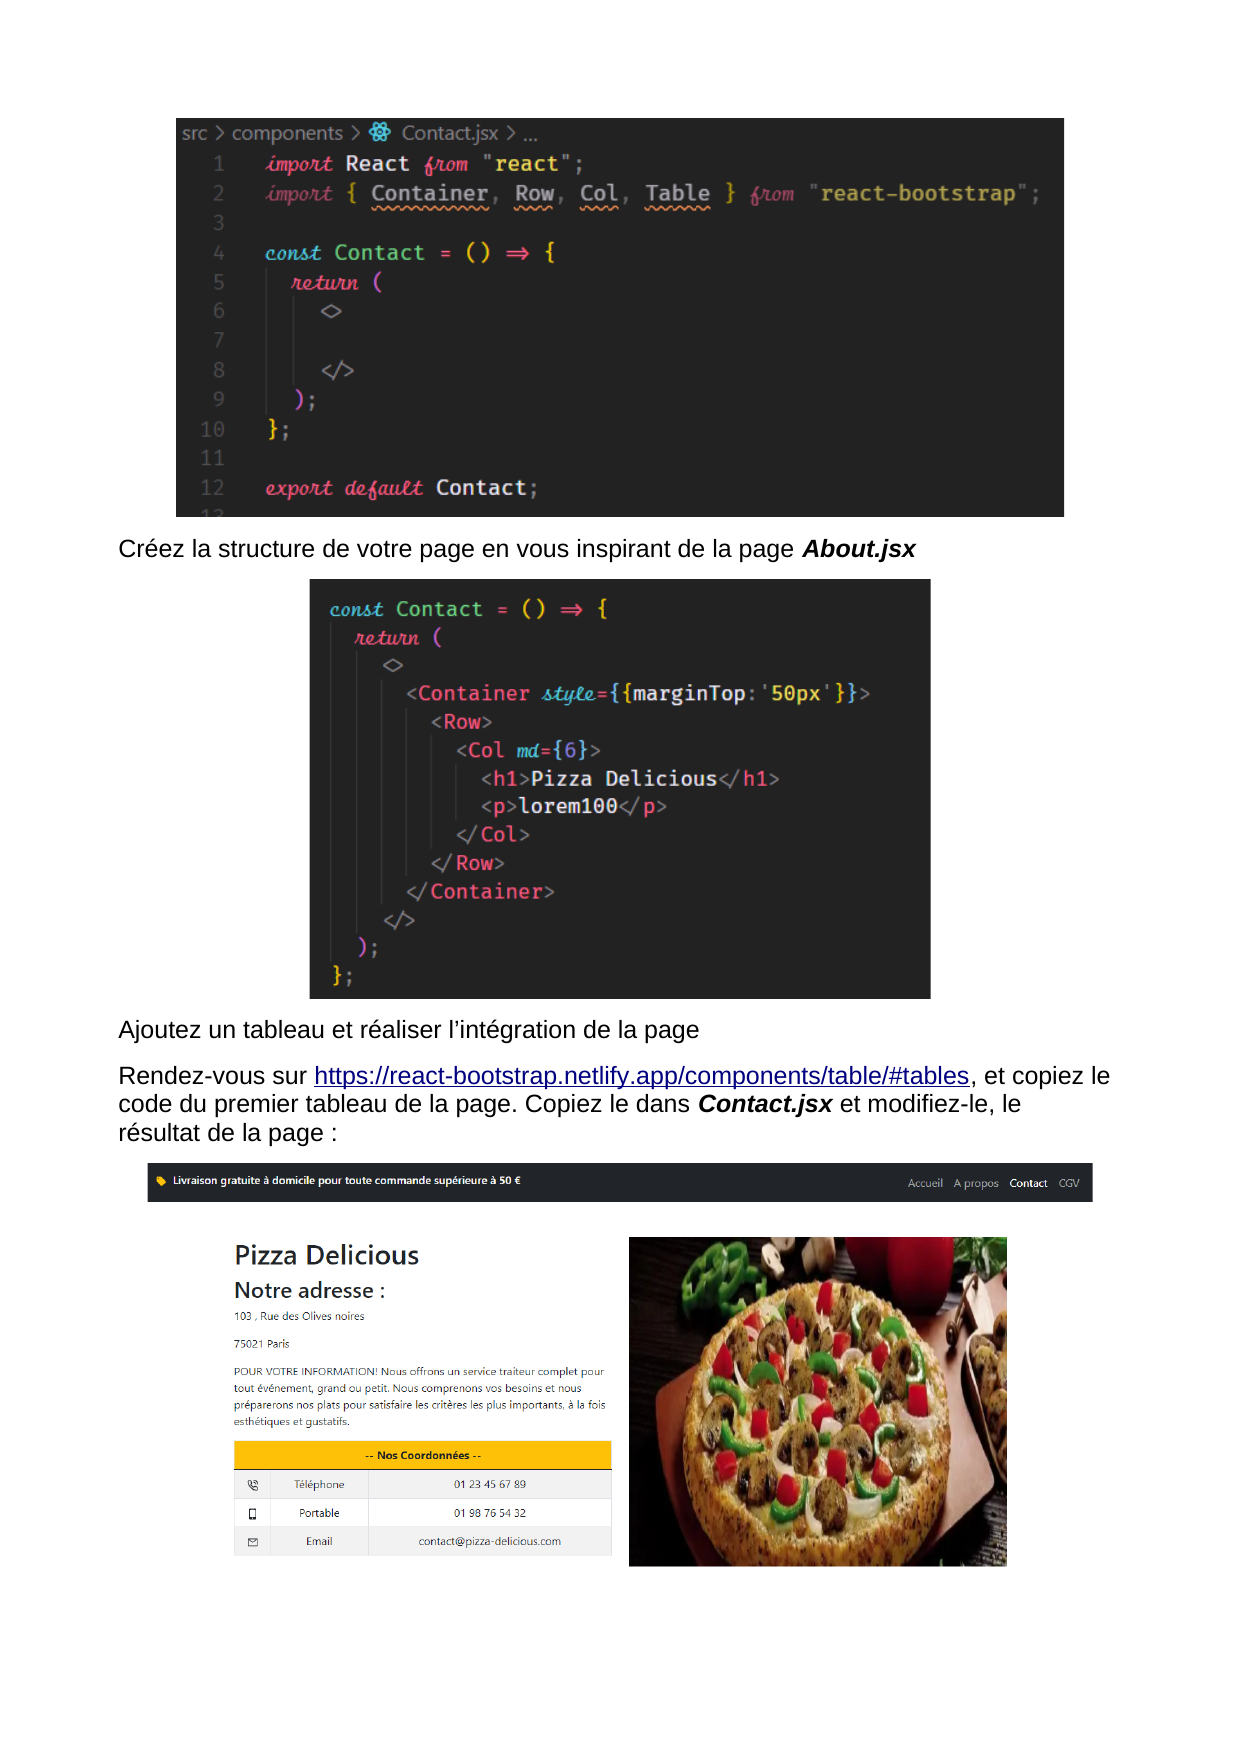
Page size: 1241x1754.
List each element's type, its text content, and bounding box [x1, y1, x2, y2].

text Créez la structure de votre page en vous inspirant de la page About.jsx [118, 534, 1122, 562]
picture [309, 579, 931, 999]
text Rendez-vous sur https://react-bootstrap.netlify.app/components/table/#tables, et copiez le code du premier tableau de la page. Copiez le dans Contact.jsx et modifiez-le, le résultat de la page : [118, 1061, 1122, 1147]
picture [147, 1163, 1093, 1596]
picture [176, 118, 1065, 517]
text Ajoutez un tableau et réaliser l’intégration de la page [118, 1015, 1122, 1044]
